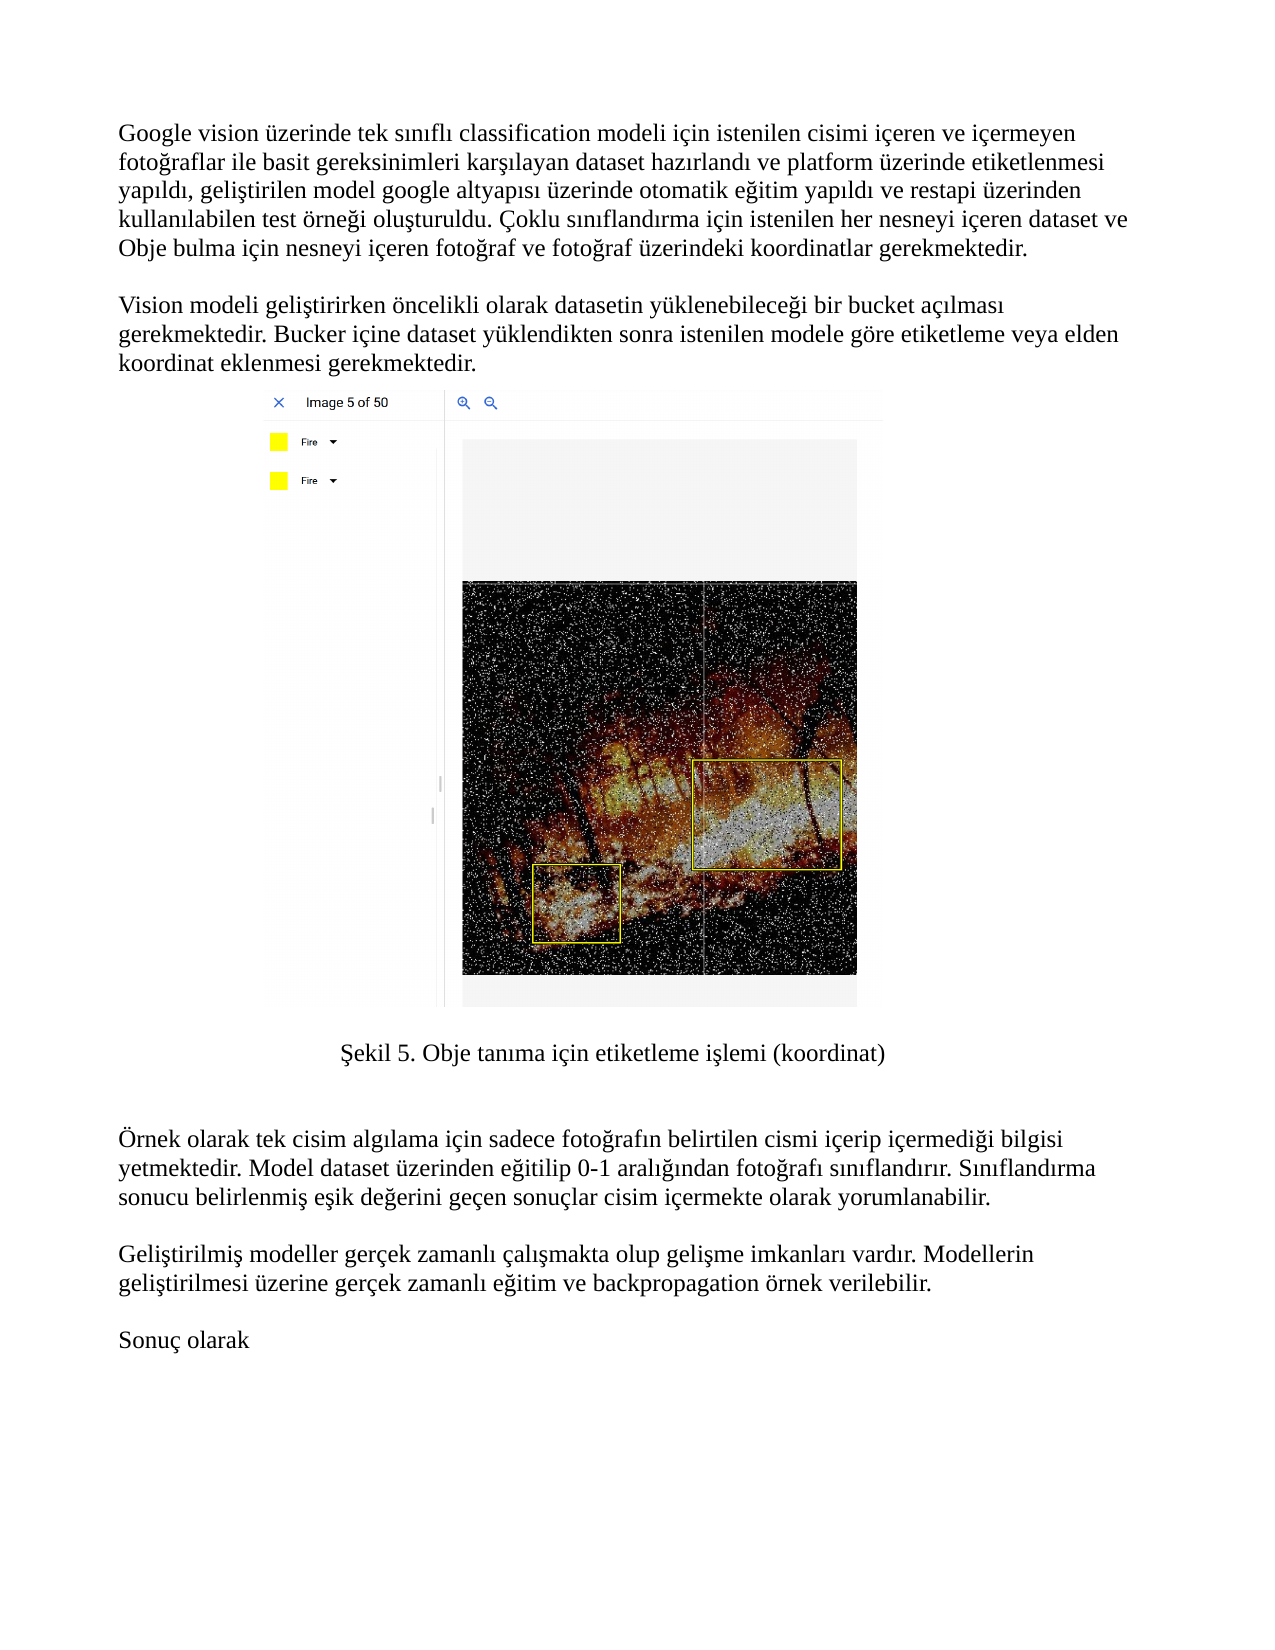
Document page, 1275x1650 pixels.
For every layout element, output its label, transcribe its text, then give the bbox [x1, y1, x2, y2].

text Şekil 5. Obje tanıma için etiketleme işlemi (koordinat) [118, 1038, 1157, 1067]
text Örnek olarak tek cisim algılama için sadece fotoğrafın belirtilen cismi içerip içermediği bilgisi yetmektedir. Model dataset üzerinden eğitilip 0-1 aralığından fotoğrafı sınıflandırır. Sınıflandırma sonucu belirlenmiş eşik değerini geçen sonuçlar cisim içermekte olarak yorumlanabilir. [118, 1124, 1157, 1211]
text Geliştirilmiş modeller gerçek zamanlı çalışmakta olup gelişme imkanları vardır. Modellerin geliştirilmesi üzerine gerçek zamanlı eğitim ve backpropagation örnek verilebilir. [118, 1239, 1157, 1297]
text Google vision üzerinde tek sınıflı classification modeli için istenilen cisimi içeren ve içermeyen fotoğraflar ile basit gereksinimleri karşılayan dataset hazırlandı ve platform üzerinde etiketlenmesi yapıldı, geliştirilen model google altyapısı üzerinde otomatik eğitim yapıldı ve restapi üzerinden kullanılabilen test örneği oluşturuldu. Çoklu sınıflandırma için istenilen her nesneyi içeren dataset ve Obje bulma için nesneyi içeren fotoğraf ve fotoğraf üzerindeki koordinatlar gerekmektedir. [118, 118, 1157, 262]
text Sonuç olarak [118, 1326, 1157, 1354]
picture [263, 390, 884, 1007]
text Vision modeli geliştirirken öncelikli olarak datasetin yüklenebileceği bir bucket açılması gerekmektedir. Bucker içine dataset yüklendikten sonra istenilen modele göre etiketleme veya elden koordinat eklenmesi gerekmektedir. [118, 291, 1157, 377]
